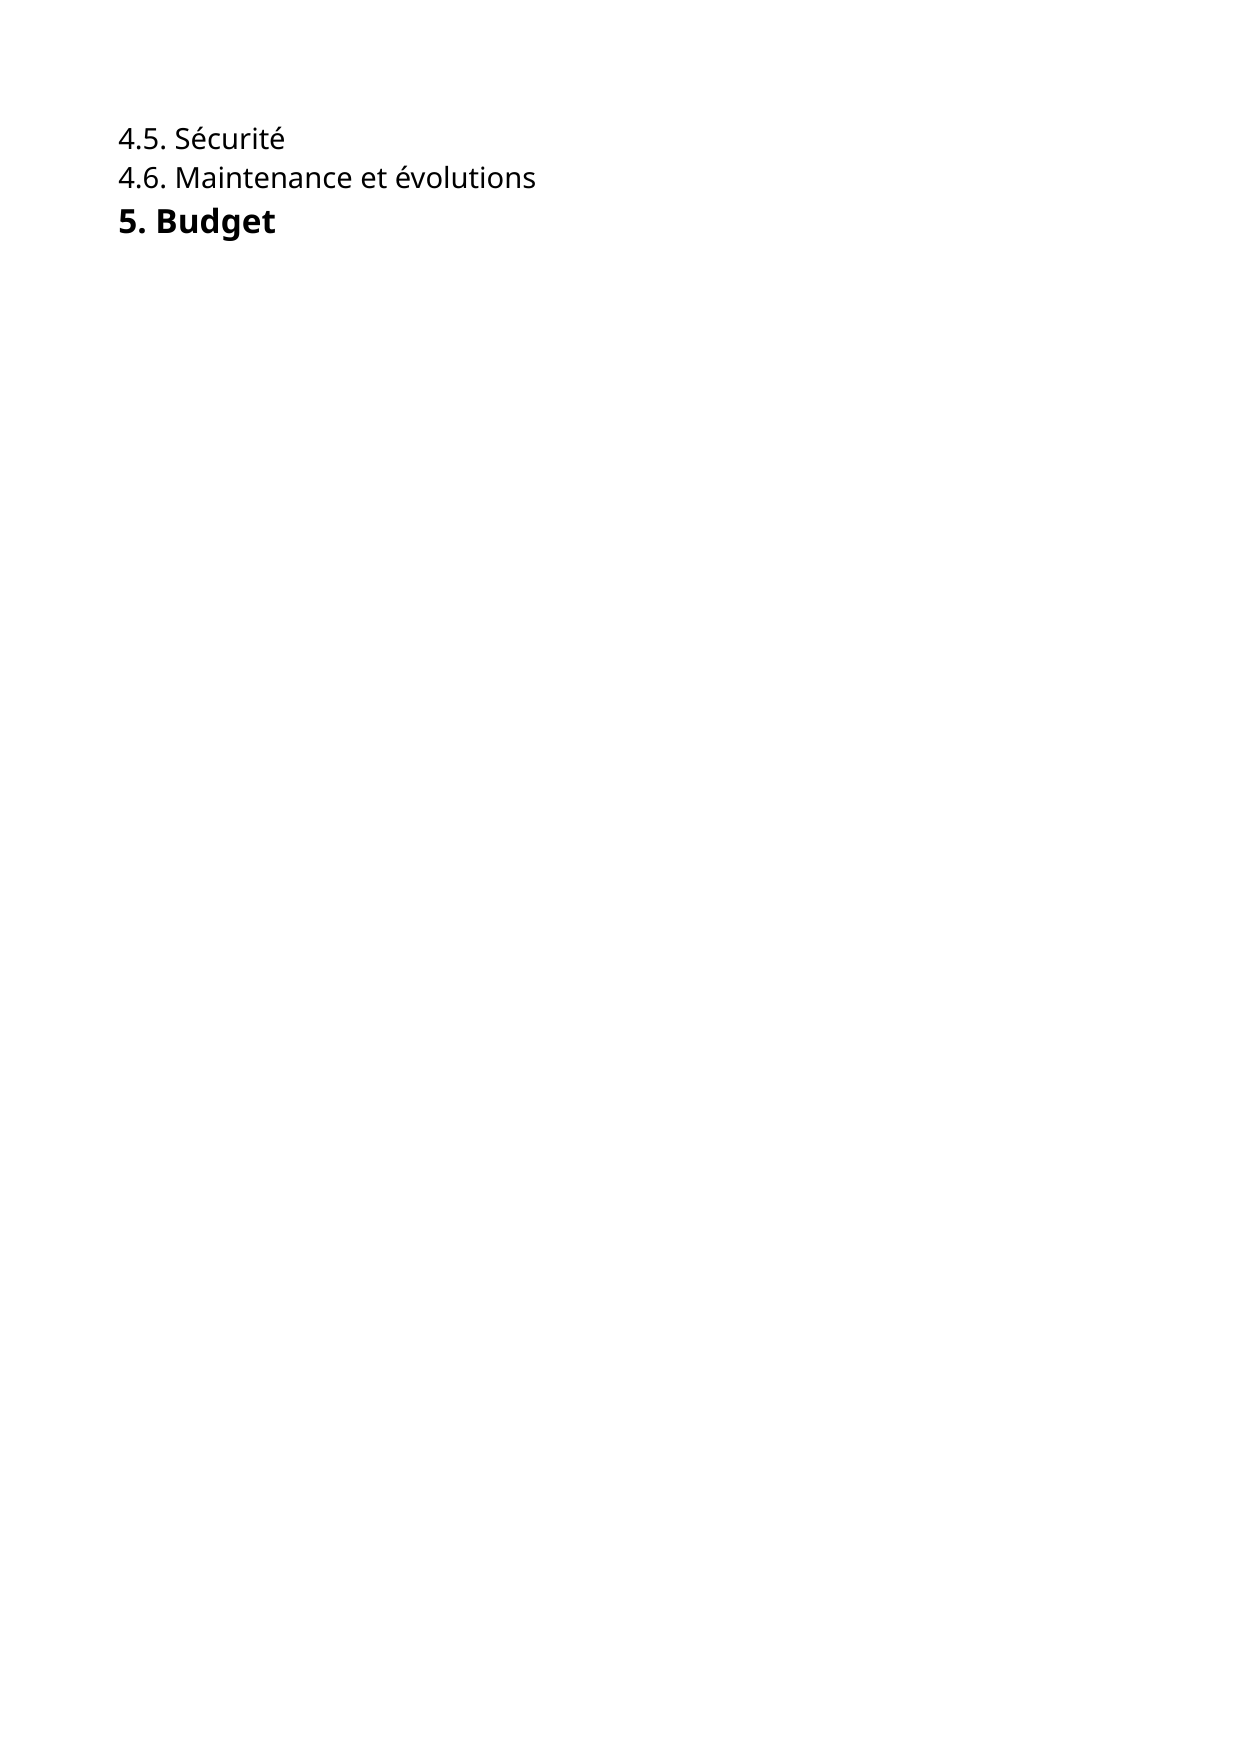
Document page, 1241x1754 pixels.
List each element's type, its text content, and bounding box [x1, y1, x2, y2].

text 5. Budget [118, 197, 1122, 243]
text 4.6. Maintenance et évolutions [118, 158, 1122, 197]
text 4.5. Sécurité [118, 118, 1122, 158]
